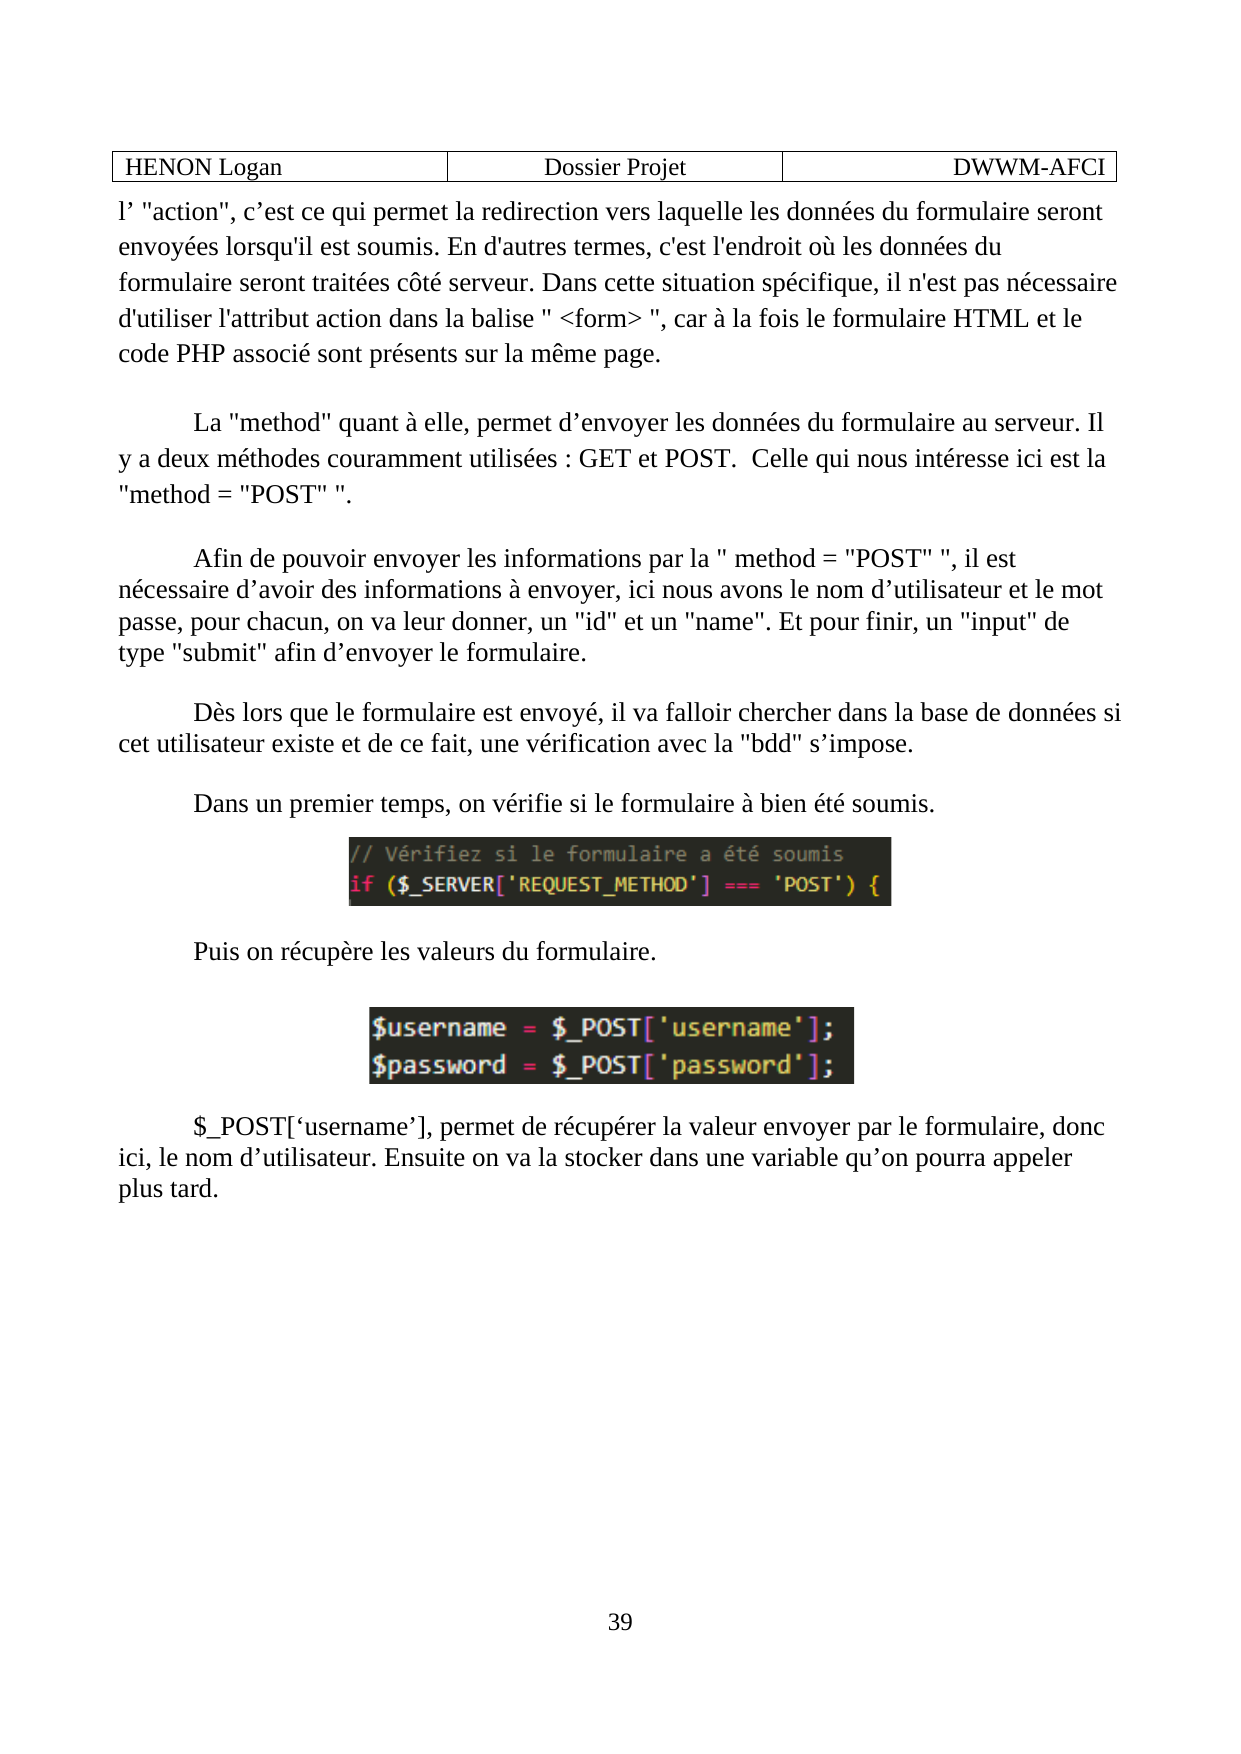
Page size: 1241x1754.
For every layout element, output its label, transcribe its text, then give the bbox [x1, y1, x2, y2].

picture [369, 1007, 855, 1084]
text Dans un premier temps, on vérifie si le formulaire à bien été soumis. [118, 787, 1122, 818]
text La "method" quant à elle, permet d’envoyer les données du formulaire au serveur. Il y a deux méthodes couramment utilisées : GET et POST. Celle qui nous intéresse ici est la "method = "POST" ". [118, 406, 1122, 509]
text l’ "action", c’est ce qui permet la redirection vers laquelle les données du formulaire seront envoyées lorsqu'il est soumis. En d'autres termes, c'est l'endroit où les données du formulaire seront traitées côté serveur. Dans cette situation spécifique, il n'est pas nécessaire d'utiliser l'attribut action dans la balise " <form> ", car à la fois le formulaire HTML et le code PHP associé sont présents sur la même page. [118, 195, 1122, 369]
picture [348, 837, 892, 906]
text Afin de pouvoir envoyer les informations par la " method = "POST" ", il est nécessaire d’avoir des informations à envoyer, ici nous avons le nom d’utilisateur et le mot passe, pour chacun, on va leur donner, un "id" et un "name". Et pour finir, un "input" de type "submit" afin d’envoyer le formulaire. [118, 542, 1122, 667]
text Dès lors que le formulaire est envoyé, il va falloir chercher dans la base de données si cet utilisateur existe et de ce fait, une vérification avec la "bdd" s’impose. [118, 696, 1122, 758]
text $_POST[‘username’], permet de récupérer la valeur envoyer par le formulaire, donc ici, le nom d’utilisateur. Ensuite on va la stocker dans une variable qu’on pourra appeler plus tard. [118, 1110, 1122, 1203]
text Puis on récupère les valeurs du formulaire. [118, 935, 1122, 966]
